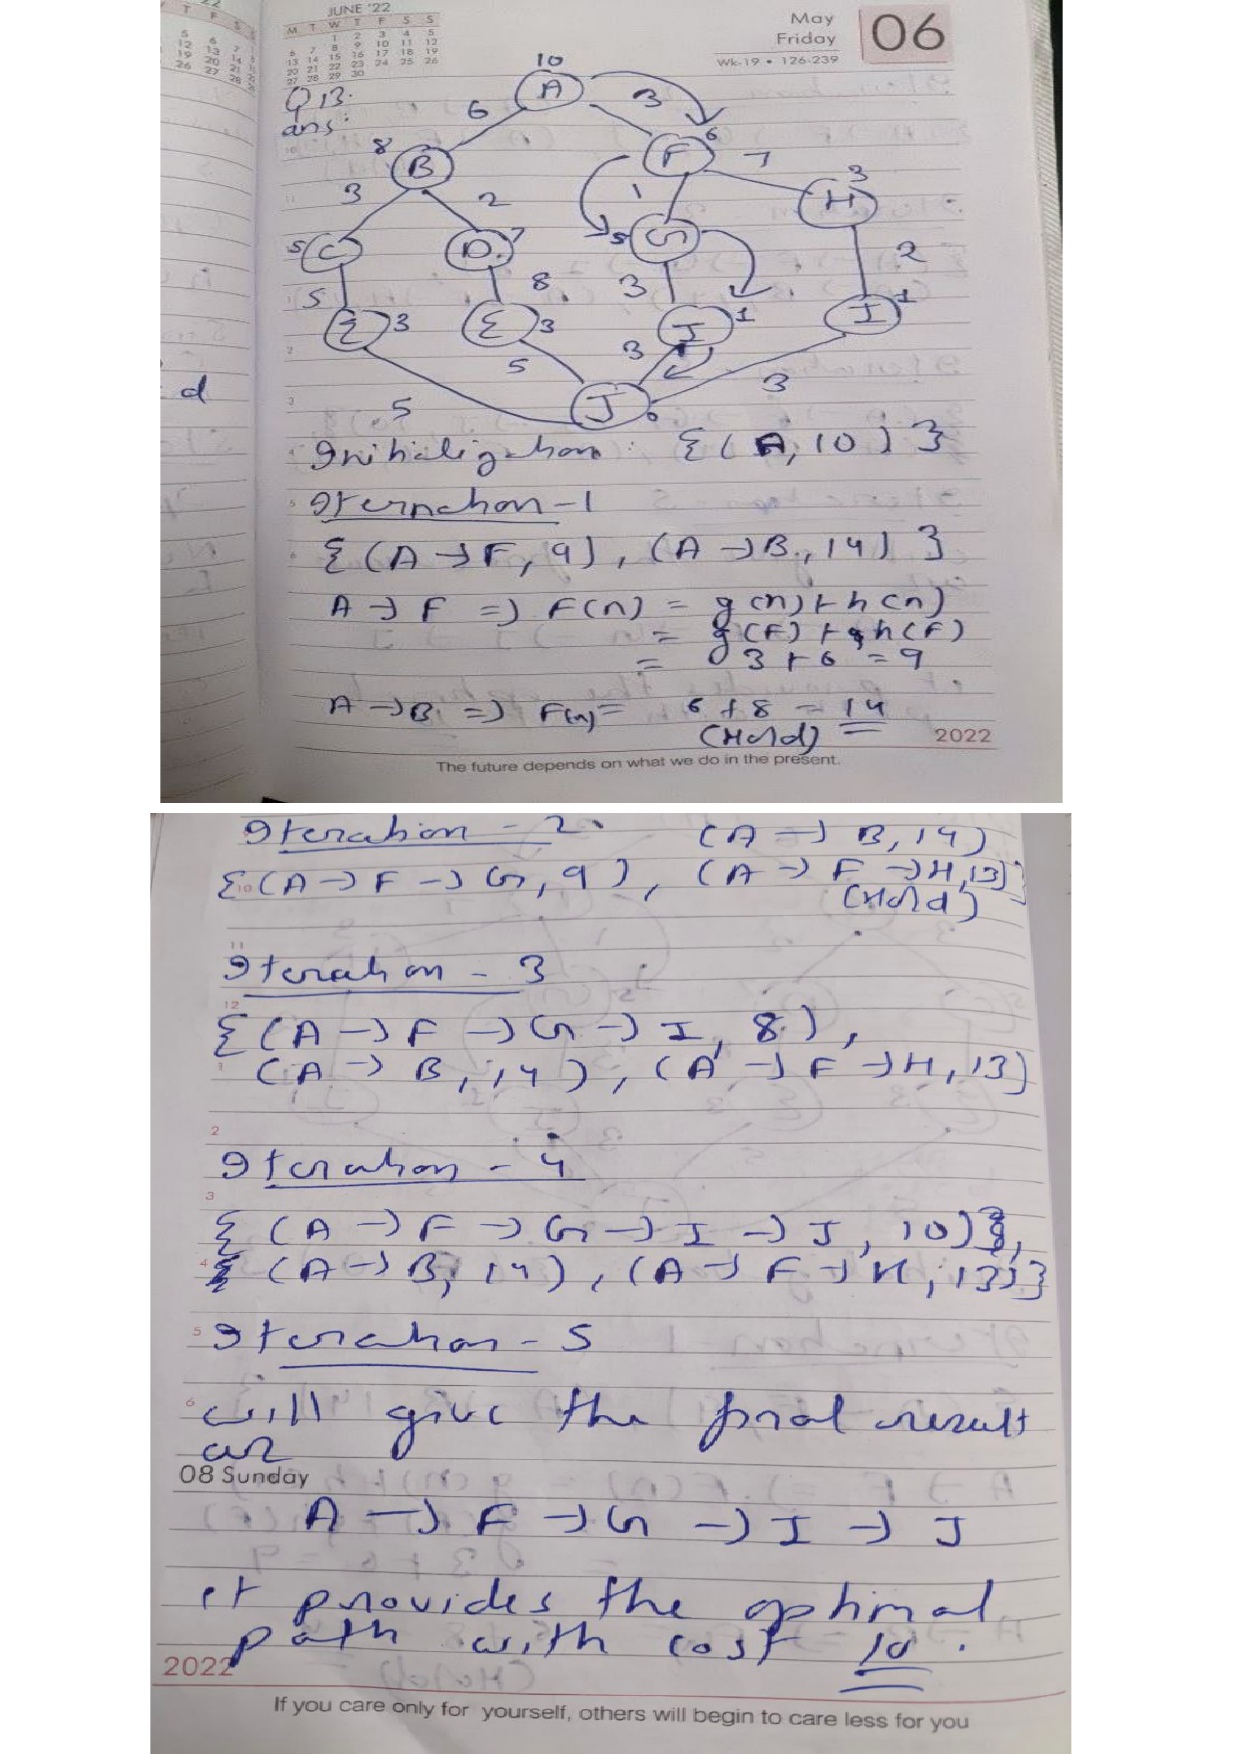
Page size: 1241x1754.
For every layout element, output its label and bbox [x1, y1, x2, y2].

picture [150, 813, 1072, 1754]
picture [160, 0, 1063, 803]
